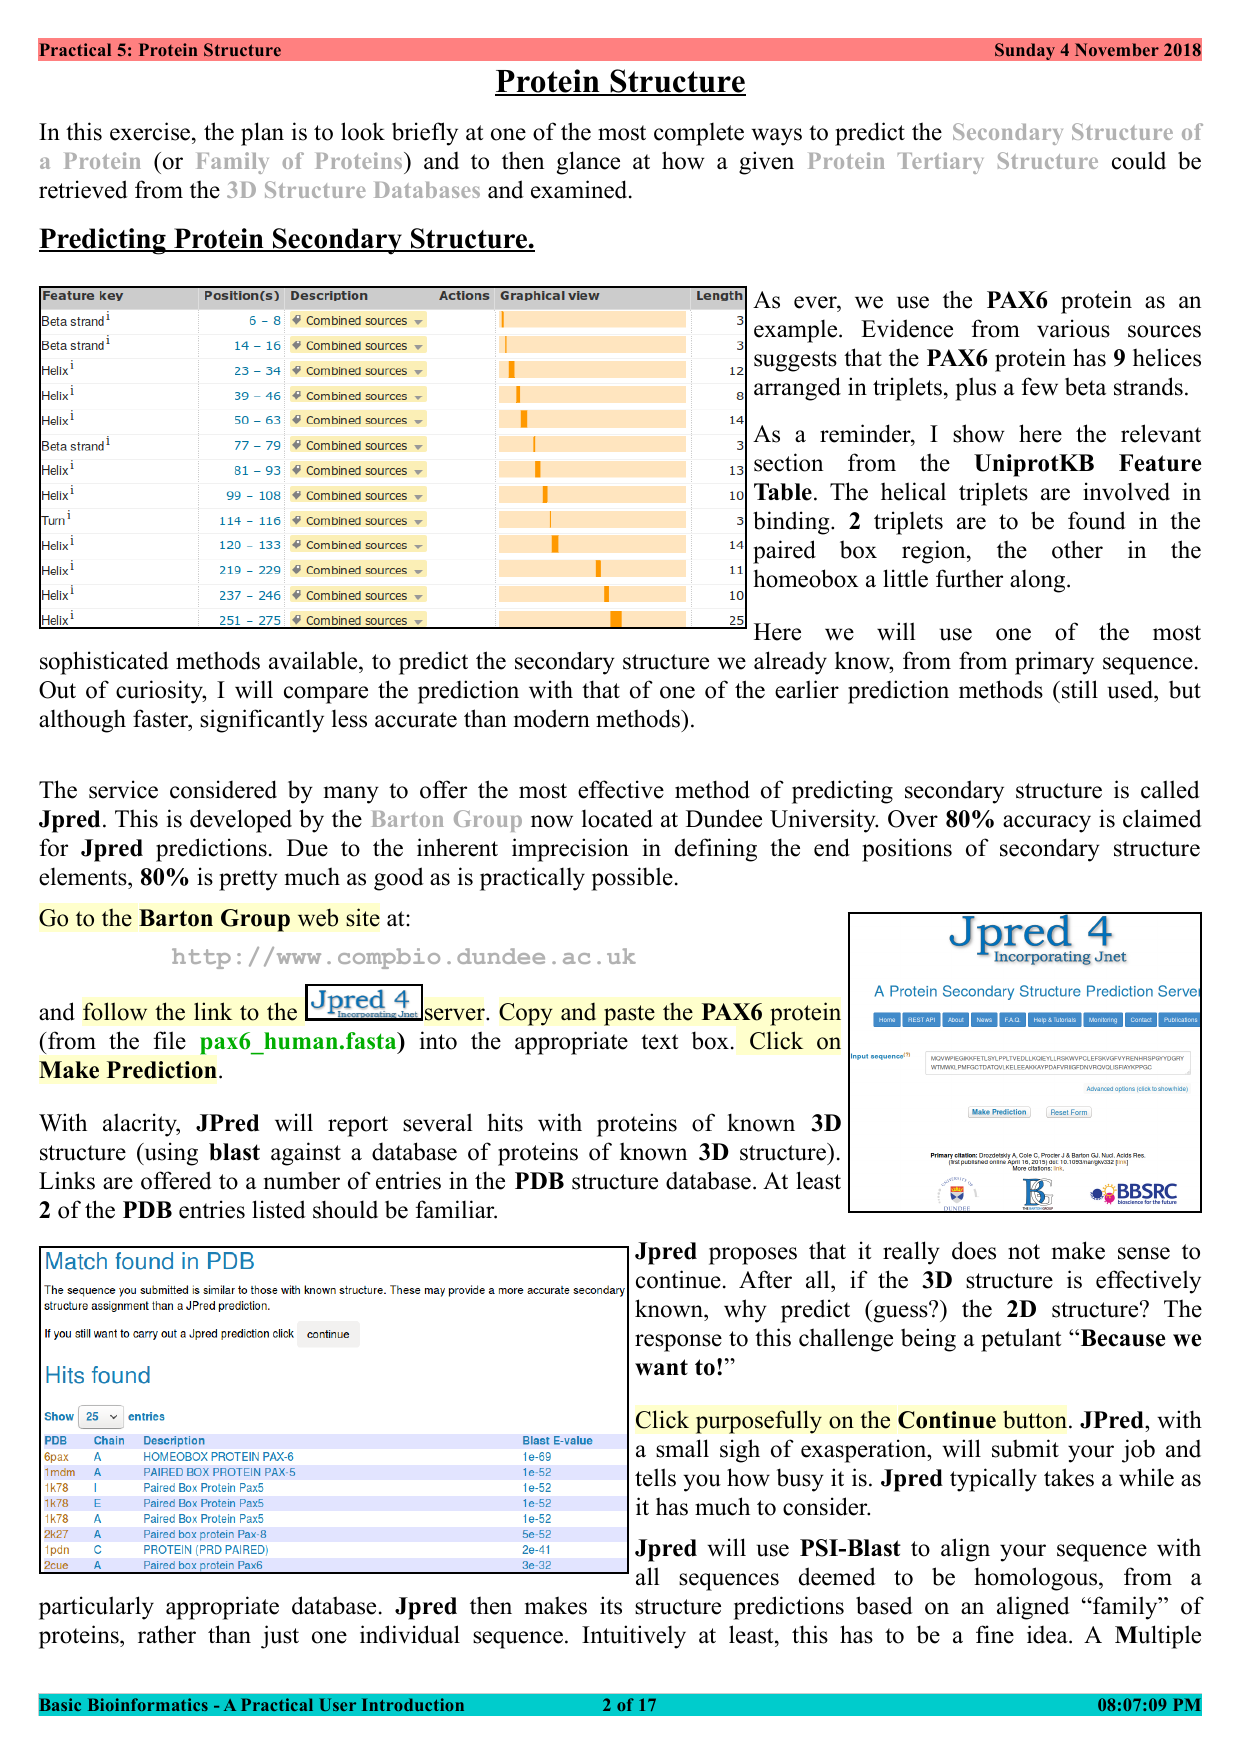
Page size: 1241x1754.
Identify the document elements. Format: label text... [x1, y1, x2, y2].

text Protein Structure [38, 61, 1202, 99]
text Here we will use one of the most sophisticated methods available, to predict the secondary structure we already know, from from primary sequence. Out of curiosity, I will compare the prediction with that of one of the earlier prediction methods (still used, but although faster, significantly less accurate than modern methods). [38, 616, 1202, 733]
picture [850, 914, 1200, 1211]
picture [41, 288, 745, 627]
text http://www.compbio.dundee.ac.uk [171, 944, 847, 972]
text Click purposefully on the Continue button. JPred, with a small sigh of exasperation, will submit your job and tells you how busy it is. Jpred typically takes a while as it has much to consider. [629, 1405, 1202, 1521]
picture [309, 986, 422, 1018]
text and follow the link to the server. Copy and paste the PAX6 protein (from the file pax6_human.fasta) into the appropriate text box. Click on Make Prediction. [38, 984, 847, 1084]
text Go to the Barton Group web site at: [38, 903, 1202, 1213]
text As ever, we use the PAX6 protein as an example. Evidence from various sources suggests that the PAX6 protein has 9 helices arranged in triplets, plus a few beta strands. [38, 284, 1202, 401]
text Jpred will use PSI-Blast to align your sequence with all sequences deemed to be homologous, from a particularly appropriate database. Jpred then makes its structure predictions based on an aligned “family” of proteins, rather than just one individual sequence. Intuitively at least, this has to be a fine idea. A Multiple [38, 1533, 1202, 1649]
text With alacrity, JPred will report several hits with proteins of known 3D structure (using blast against a database of proteins of known 3D structure). Links are offered to a number of entries in the PDB structure database. At least 2 of the PDB entries listed should be familiar. [38, 1108, 1202, 1224]
text As a reminder, I show here the relevant section from the UniprotKB Feature Table. The helical triplets are involved in binding. 2 triplets are to be found in the paired box region, the other in the homeobox a little further along. [747, 418, 1202, 593]
text Jpred proposes that it really does not make sense to continue. After all, if the 3D structure is effectively known, why predict (guess?) the 2D structure? The response to this challenge being a petulant “Because we want to!” [38, 1236, 1202, 1381]
text The service considered by many to offer the most effective method of predicting secondary structure is called Jpred. This is developed by the Barton Group now located at Dundee University. Over 80% accuracy is claimed for Jpred predictions. Due to the inherent imprecision in defining the end positions of secondary structure elements, 80% is pretty much as good as is practically possible. [38, 775, 1202, 891]
text Predicting Protein Secondary Structure. [38, 222, 1202, 255]
picture [41, 1248, 627, 1572]
text In this exercise, the plan is to look briefly at one of the most complete ways to predict the Secondary Structure of a Protein (or Family of Proteins) and to then glance at how a given Protein Tertiary Structure could be retrieved from the 3D Structure Databases and examined. [38, 117, 1202, 204]
